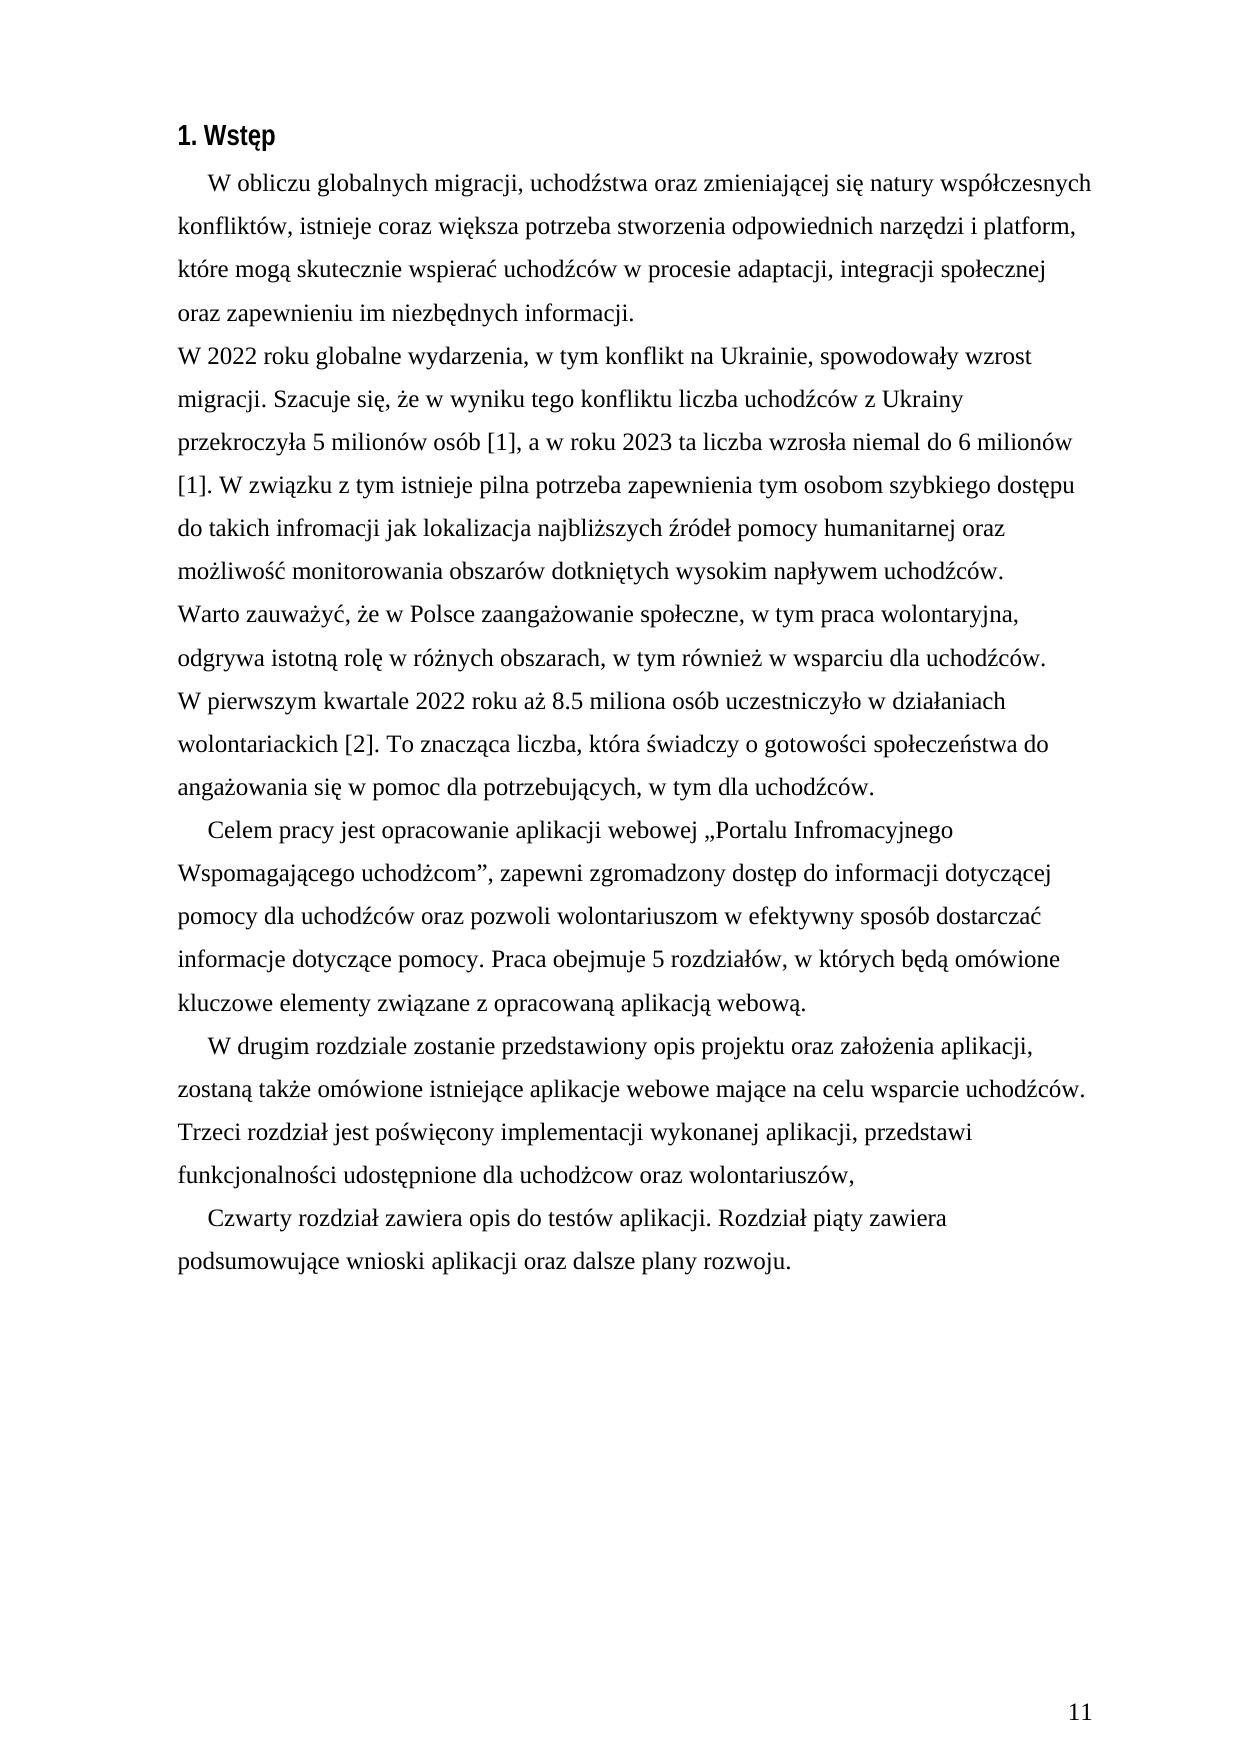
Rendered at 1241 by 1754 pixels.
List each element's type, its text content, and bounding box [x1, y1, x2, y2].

text W pierwszym kwartale 2022 roku aż 8.5 miliona osób uczestniczyło w działaniach wolontariackich [2]. To znacząca liczba, która świadczy o gotowości społeczeństwa do angażowania się w pomoc dla potrzebujących, w tym dla uchodźców. [177, 686, 1092, 801]
text Warto zauważyć, że w Polsce zaangażowanie społeczne, w tym praca wolontaryjna, odgrywa istotną rolę w różnych obszarach, w tym również w wsparciu dla uchodźców. [177, 599, 1092, 671]
text W drugim rozdziale zostanie przedstawiony opis projektu oraz założenia aplikacji, zostaną także omówione istniejące aplikacje webowe mające na celu wsparcie uchodźców. [177, 1031, 1092, 1103]
text W obliczu globalnych migracji, uchodźstwa oraz zmieniającej się natury współczesnych konfliktów, istnieje coraz większa potrzeba stworzenia odpowiednich narzędzi i platform, które mogą skutecznie wspierać uchodźców w procesie adaptacji, integracji społecznej oraz zapewnieniu im niezbędnych informacji. [177, 168, 1092, 326]
text Czwarty rozdział zawiera opis do testów aplikacji. Rozdział piąty zawiera podsumowujące wnioski aplikacji oraz dalsze plany rozwoju. [177, 1203, 1092, 1275]
text 1. Wstęp [177, 118, 1092, 152]
text Celem pracy jest opracowanie aplikacji webowej „Portalu Infromacyjnego Wspomagającego uchodżcom”, zapewni zgromadzony dostęp do informacji dotyczącej pomocy dla uchodźców oraz pozwoli wolontariuszom w efektywny sposób dostarczać informacje dotyczące pomocy. Praca obejmuje 5 rozdziałów, w których będą omówione kluczowe elementy związane z opracowaną aplikacją webową. [177, 815, 1092, 1016]
text W 2022 roku globalne wydarzenia, w tym konflikt na Ukrainie, spowodowały wzrost migracji. Szacuje się, że w wyniku tego konfliktu liczba uchodźców z Ukrainy przekroczyła 5 milionów osób [1], a w roku 2023 ta liczba wzrosła niemal do 6 milionów [1]. W związku z tym istnieje pilna potrzeba zapewnienia tym osobom szybkiego dostępu do takich infromacji jak lokalizacja najbliższych źródeł pomocy humanitarnej oraz możliwość monitorowania obszarów dotkniętych wysokim napływem uchodźców. [177, 341, 1092, 585]
text Trzeci rozdział jest poświęcony implementacji wykonanej aplikacji, przedstawi funkcjonalności udostępnione dla uchodżcow oraz wolontariuszów, [177, 1117, 1092, 1189]
